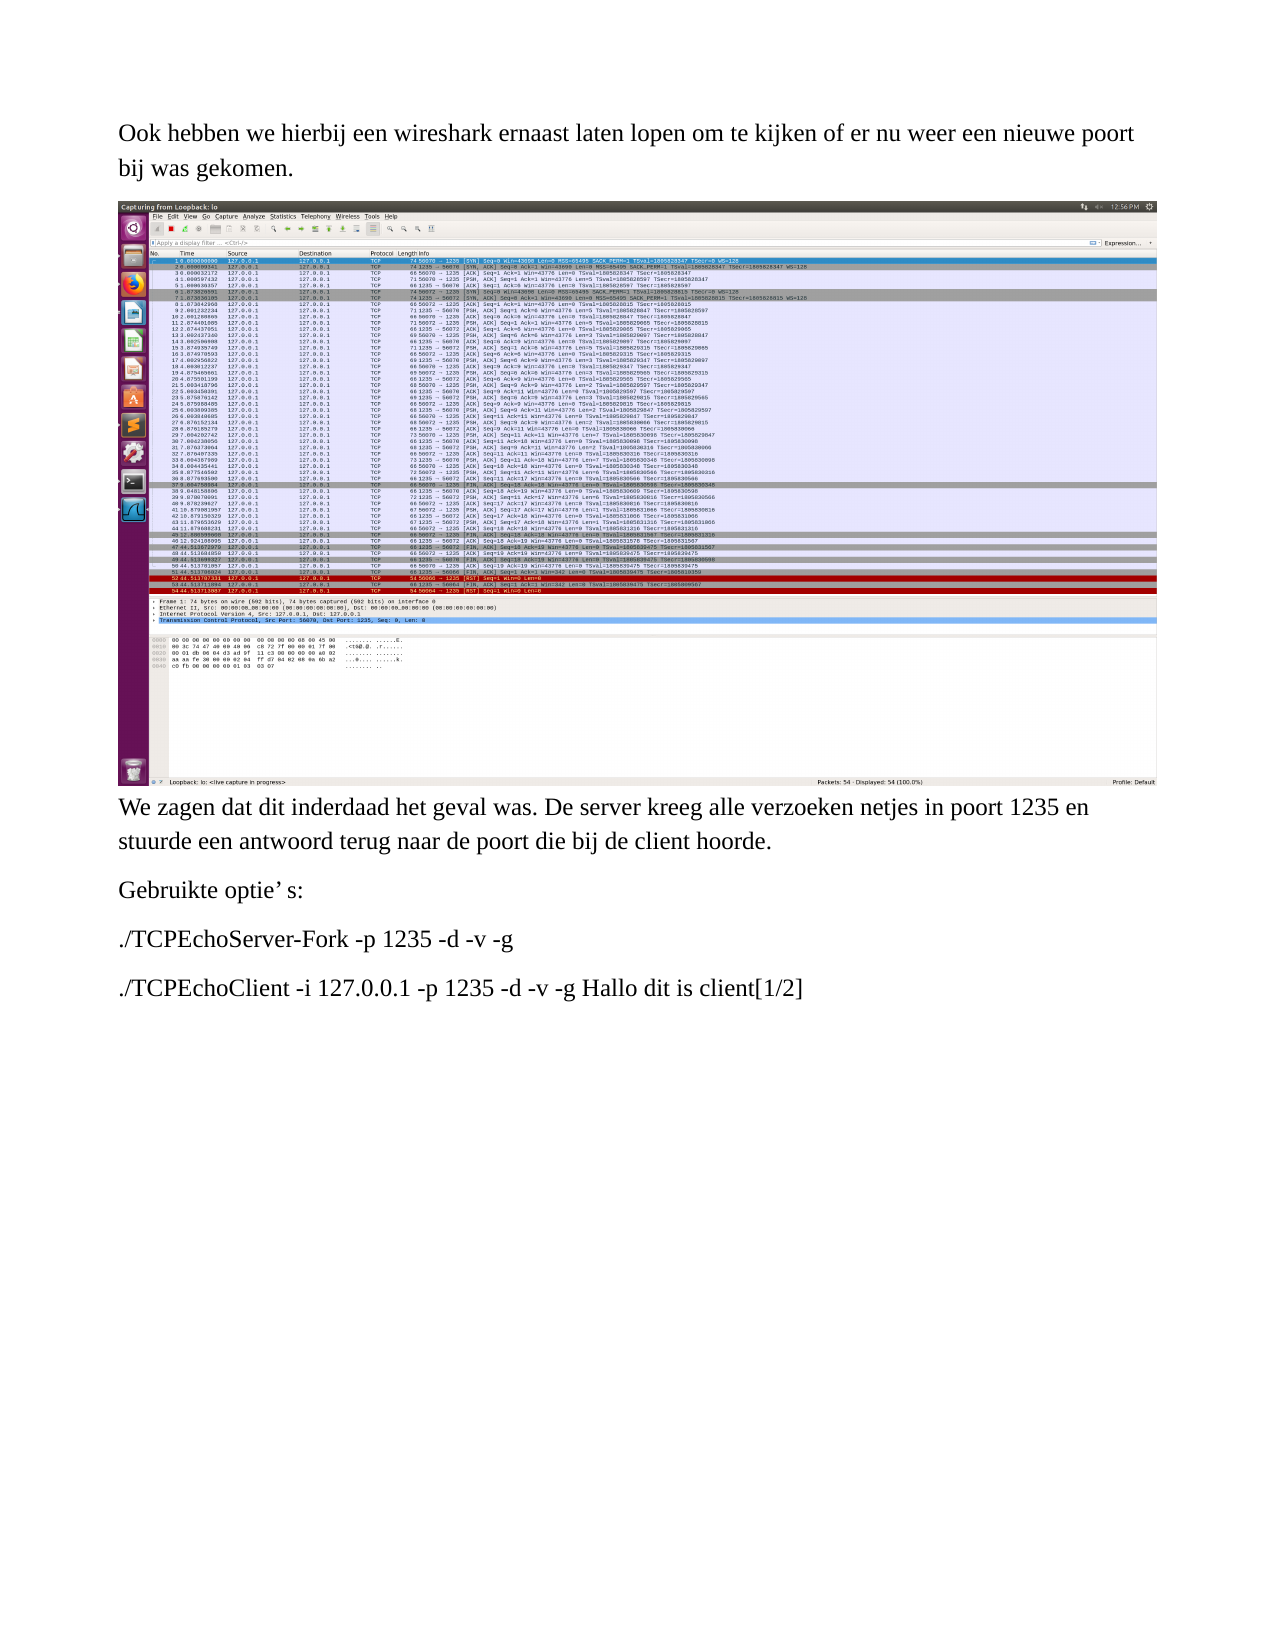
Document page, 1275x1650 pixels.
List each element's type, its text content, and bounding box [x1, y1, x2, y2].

text We zagen dat dit inderdaad het geval was. De server kreeg alle verzoeken netjes in poort 1235 en stuurde een antwoord terug naar de poort die bij de client hoorde. [118, 786, 1157, 855]
picture [118, 201, 1157, 786]
text Ook hebben we hierbij een wireshark ernaast laten lopen om te kijken of er nu weer een nieuwe poort bij was gekomen. [118, 118, 1157, 181]
text ./TCPEchoClient -i 127.0.0.1 -p 1235 -d -v -g Hallo dit is client[1/2] [118, 973, 1157, 1002]
text Gebruikte optie’ s: [118, 875, 1157, 904]
text ./TCPEchoServer-Fork -p 1235 -d -v -g [118, 924, 1157, 953]
